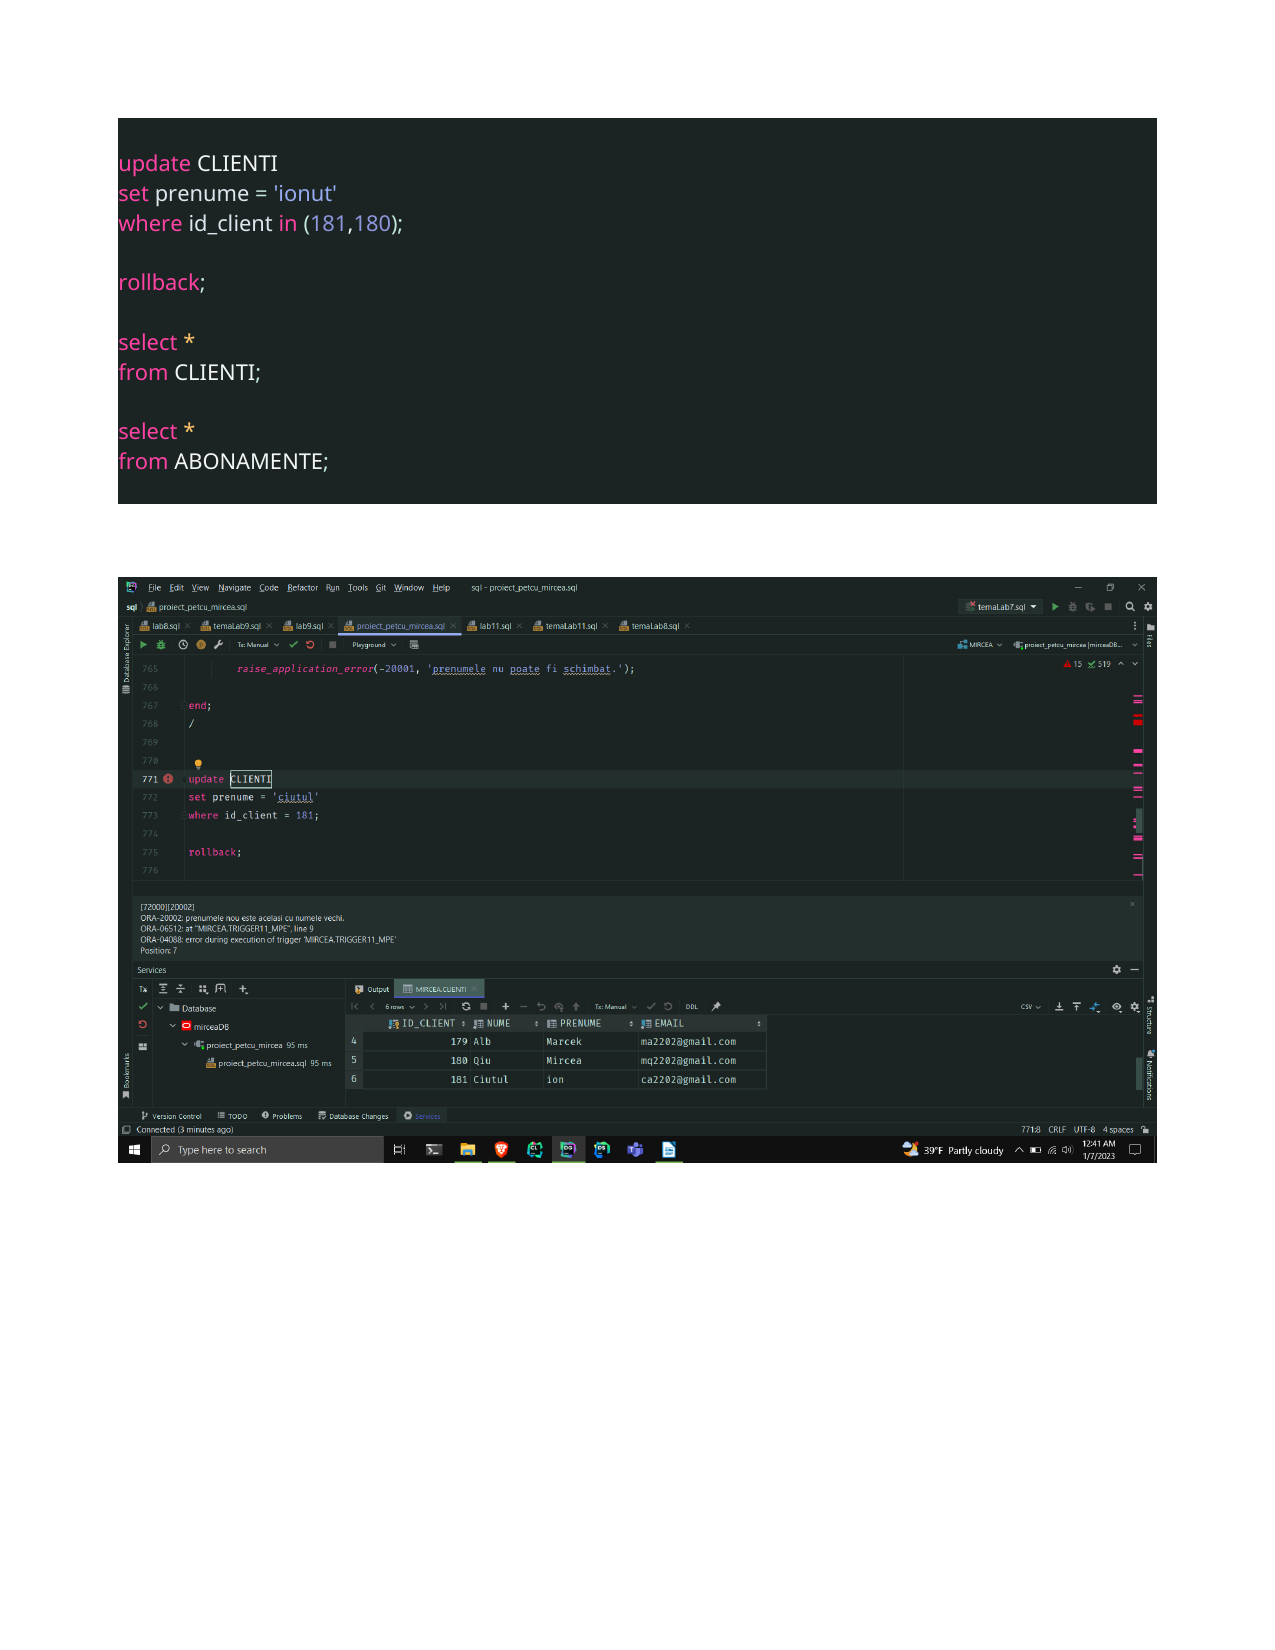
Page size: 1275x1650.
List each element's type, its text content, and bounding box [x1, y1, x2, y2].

text update CLIENTI set prenume = 'ionut' where id_client in (181,180); rollback; select * from CLIENTI; select * from ABONAMENTE; [118, 118, 1157, 504]
picture [118, 577, 1157, 1163]
